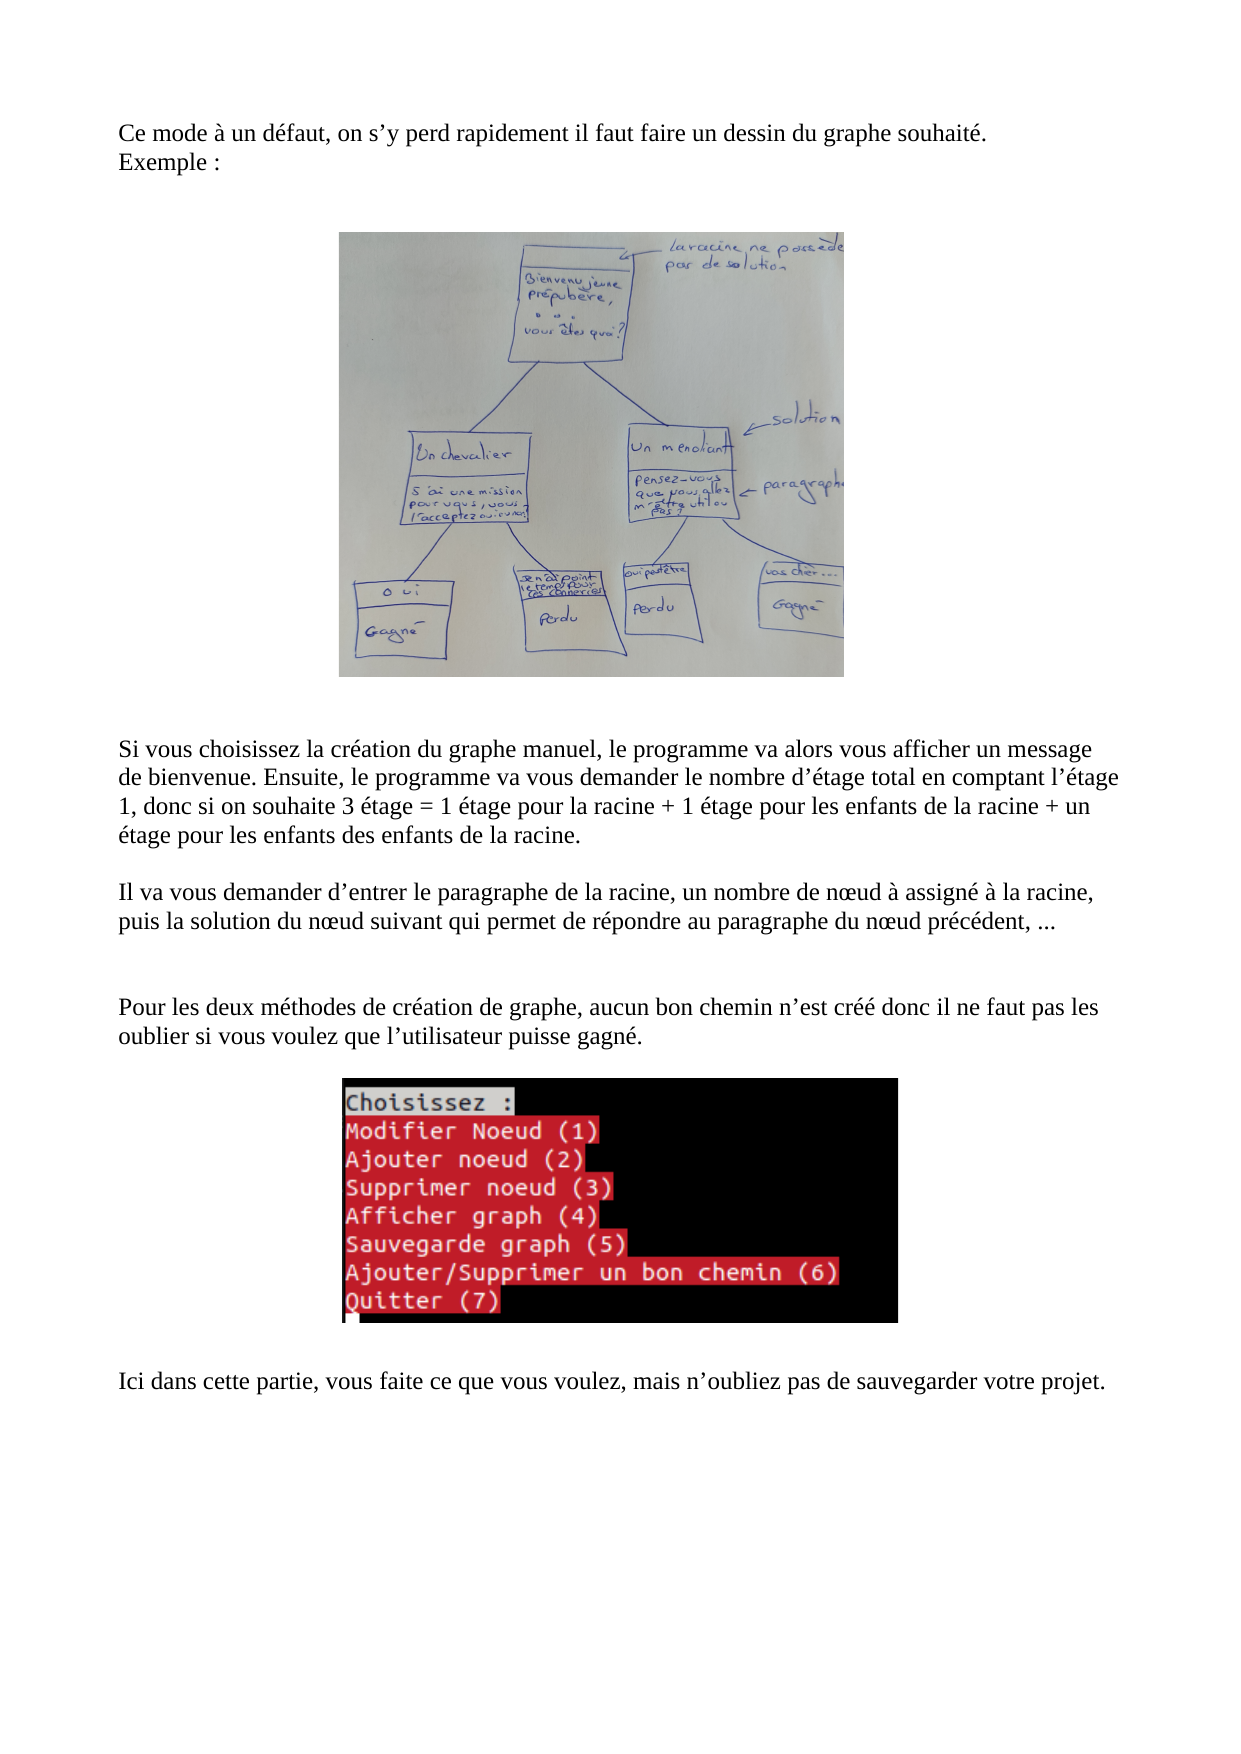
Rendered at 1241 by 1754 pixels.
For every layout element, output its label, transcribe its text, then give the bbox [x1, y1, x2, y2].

text Exemple : [118, 147, 1122, 176]
picture [342, 1078, 899, 1323]
text Pour les deux méthodes de création de graphe, aucun bon chemin n’est créé donc il ne faut pas les oublier si vous voulez que l’utilisateur puisse gagné. [118, 992, 1122, 1050]
text Il va vous demander d’entrer le paragraphe de la racine, un nombre de nœud à assigné à la racine, puis la solution du nœud suivant qui permet de répondre au paragraphe du nœud précédent, ... [118, 877, 1122, 935]
text Ici dans cette partie, vous faite ce que vous voulez, mais n’oubliez pas de sauvegarder votre projet. [118, 1366, 1122, 1395]
text Si vous choisissez la création du graphe manuel, le programme va alors vous afficher un message de bienvenue. Ensuite, le programme va vous demander le nombre d’étage total en comptant l’étage 1, donc si on souhaite 3 étage = 1 étage pour la racine + 1 étage pour les enfants de la racine + un étage pour les enfants des enfants de la racine. [118, 734, 1122, 849]
text Ce mode à un défaut, on s’y perd rapidement il faut faire un dessin du graphe souhaité. [118, 118, 1122, 147]
picture [338, 232, 844, 374]
